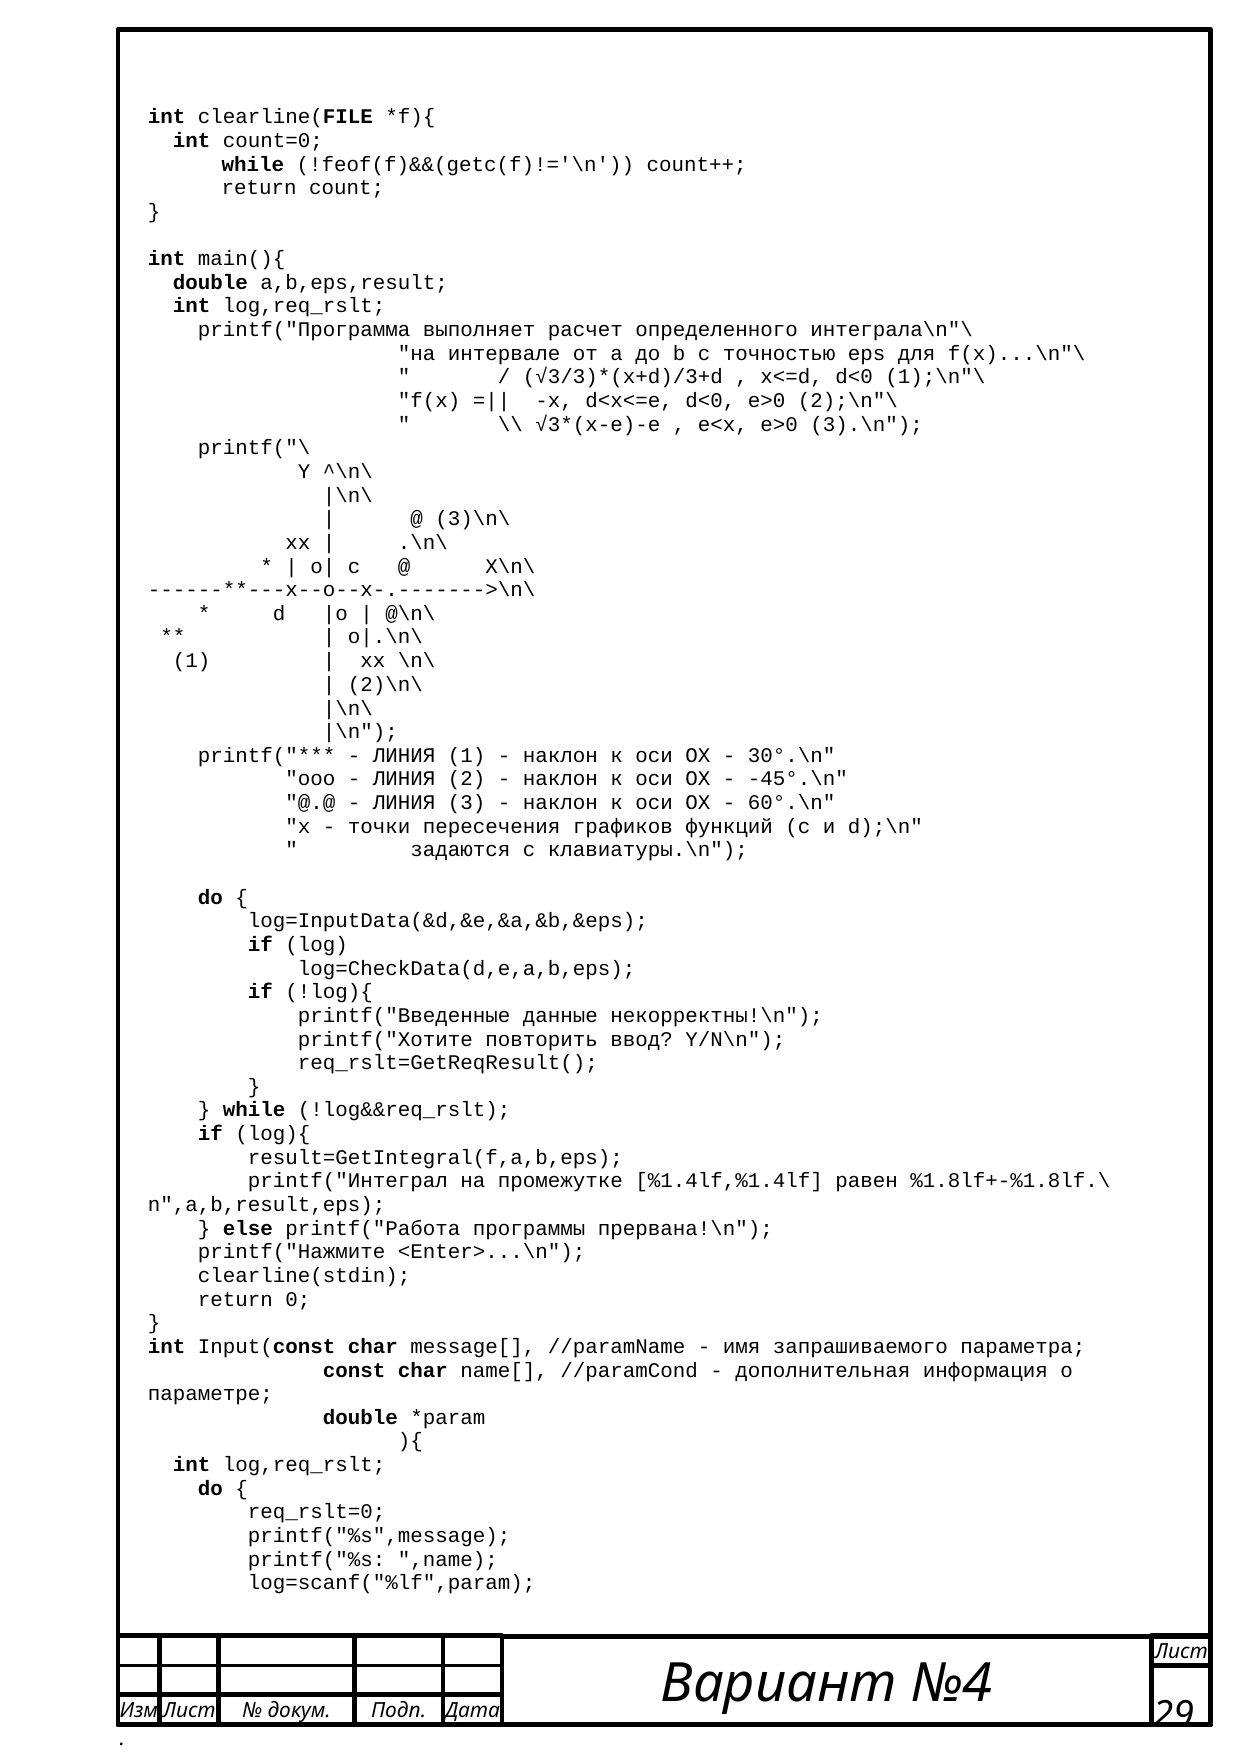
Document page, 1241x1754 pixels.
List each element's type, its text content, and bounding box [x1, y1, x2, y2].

text | @ (3)\n\ [148, 508, 1181, 532]
text result=GetIntegral(f,a,b,eps); [148, 1147, 1181, 1170]
text do { [148, 887, 1181, 910]
text * d |o | @\n\ [148, 603, 1181, 627]
text printf("%s",message); [148, 1525, 1181, 1549]
text return 0; [148, 1289, 1181, 1312]
text printf("Программа выполняет расчет определенного интеграла\n"\ [148, 319, 1181, 343]
text ------**---x--o--x-.------->\n\ [148, 579, 1181, 603]
text " \\ √3*(x-e)-e , e<x, e>0 (3).\n"); [148, 414, 1181, 437]
text log=InputData(&d,&e,&a,&b,&eps); [148, 910, 1181, 934]
text if (!log){ [148, 981, 1181, 1005]
text } [148, 1312, 1181, 1336]
text printf("%s: ",name); [148, 1549, 1181, 1572]
text int log,req_rslt; [148, 1454, 1181, 1478]
text "на интервале от a до b с точностью eps для f(x)...\n"\ [148, 343, 1181, 366]
text int count=0; [148, 130, 1181, 154]
text printf("*** - ЛИНИЯ (1) - наклон к оси OX - 30°.\n" [148, 745, 1181, 768]
text "x - точки пересечения графиков функций (c и d);\n" [148, 816, 1181, 839]
text req_rslt=GetReqResult(); [148, 1052, 1181, 1076]
text return count; [148, 177, 1181, 201]
text clearline(stdin); [148, 1265, 1181, 1289]
text printf("Нажмите <Enter>...\n"); [148, 1241, 1181, 1265]
text } else printf("Работа программы прервана!\n"); [148, 1218, 1181, 1241]
text do { [148, 1478, 1181, 1501]
text (1) | xx \n\ [148, 650, 1181, 674]
text " задаются с клавиатуры.\n"); [148, 839, 1181, 863]
text int main(){ [148, 248, 1181, 272]
text double *param [148, 1407, 1181, 1431]
text xx | .\n\ [148, 532, 1181, 556]
text printf("\ [148, 437, 1181, 461]
text if (log) [148, 934, 1181, 958]
text } while (!log&&req_rslt); [148, 1099, 1181, 1123]
text ** | o|.\n\ [148, 627, 1181, 650]
text * | o| c @ X\n\ [148, 556, 1181, 579]
text |\n"); [148, 721, 1181, 745]
text " / (√3/3)*(x+d)/3+d , x<=d, d<0 (1);\n"\ [148, 366, 1181, 390]
text Y ^\n\ [148, 461, 1181, 485]
text int clearline(FILE *f){ [148, 106, 1181, 130]
text int log,req_rslt; [148, 296, 1181, 319]
text } [148, 201, 1181, 224]
text printf("Введенные данные некорректны!\n"); [148, 1005, 1181, 1028]
text while (!feof(f)&&(getc(f)!='\n')) count++; [148, 154, 1181, 177]
text |\n\ [148, 485, 1181, 508]
text printf("Интеграл на промежутке [%1.4lf,%1.4lf] равен %1.8lf+-%1.8lf.\n",a,b,result,eps); [148, 1170, 1181, 1218]
text | (2)\n\ [148, 674, 1181, 697]
text |\n\ [148, 697, 1181, 721]
text log=scanf("%lf",param); [148, 1572, 1181, 1596]
text req_rslt=0; [148, 1501, 1181, 1525]
text } [148, 1076, 1181, 1099]
text log=CheckData(d,e,a,b,eps); [148, 958, 1181, 981]
text int Input(const char message[], //paramName - имя запрашиваемого параметра; [148, 1336, 1181, 1359]
text double a,b,eps,result; [148, 272, 1181, 296]
text printf("Хотите повторить ввод? Y/N\n"); [148, 1028, 1181, 1052]
text "@.@ - ЛИНИЯ (3) - наклон к оси OX - 60°.\n" [148, 792, 1181, 816]
text const char name[], //paramCond - дополнительная информация о параметре; [148, 1359, 1181, 1407]
text "f(x) =|| -x, d<x<=e, d<0, e>0 (2);\n"\ [148, 390, 1181, 414]
text ){ [148, 1431, 1181, 1454]
text if (log){ [148, 1123, 1181, 1147]
text "ooo - ЛИНИЯ (2) - наклон к оси OX - -45°.\n" [148, 768, 1181, 792]
